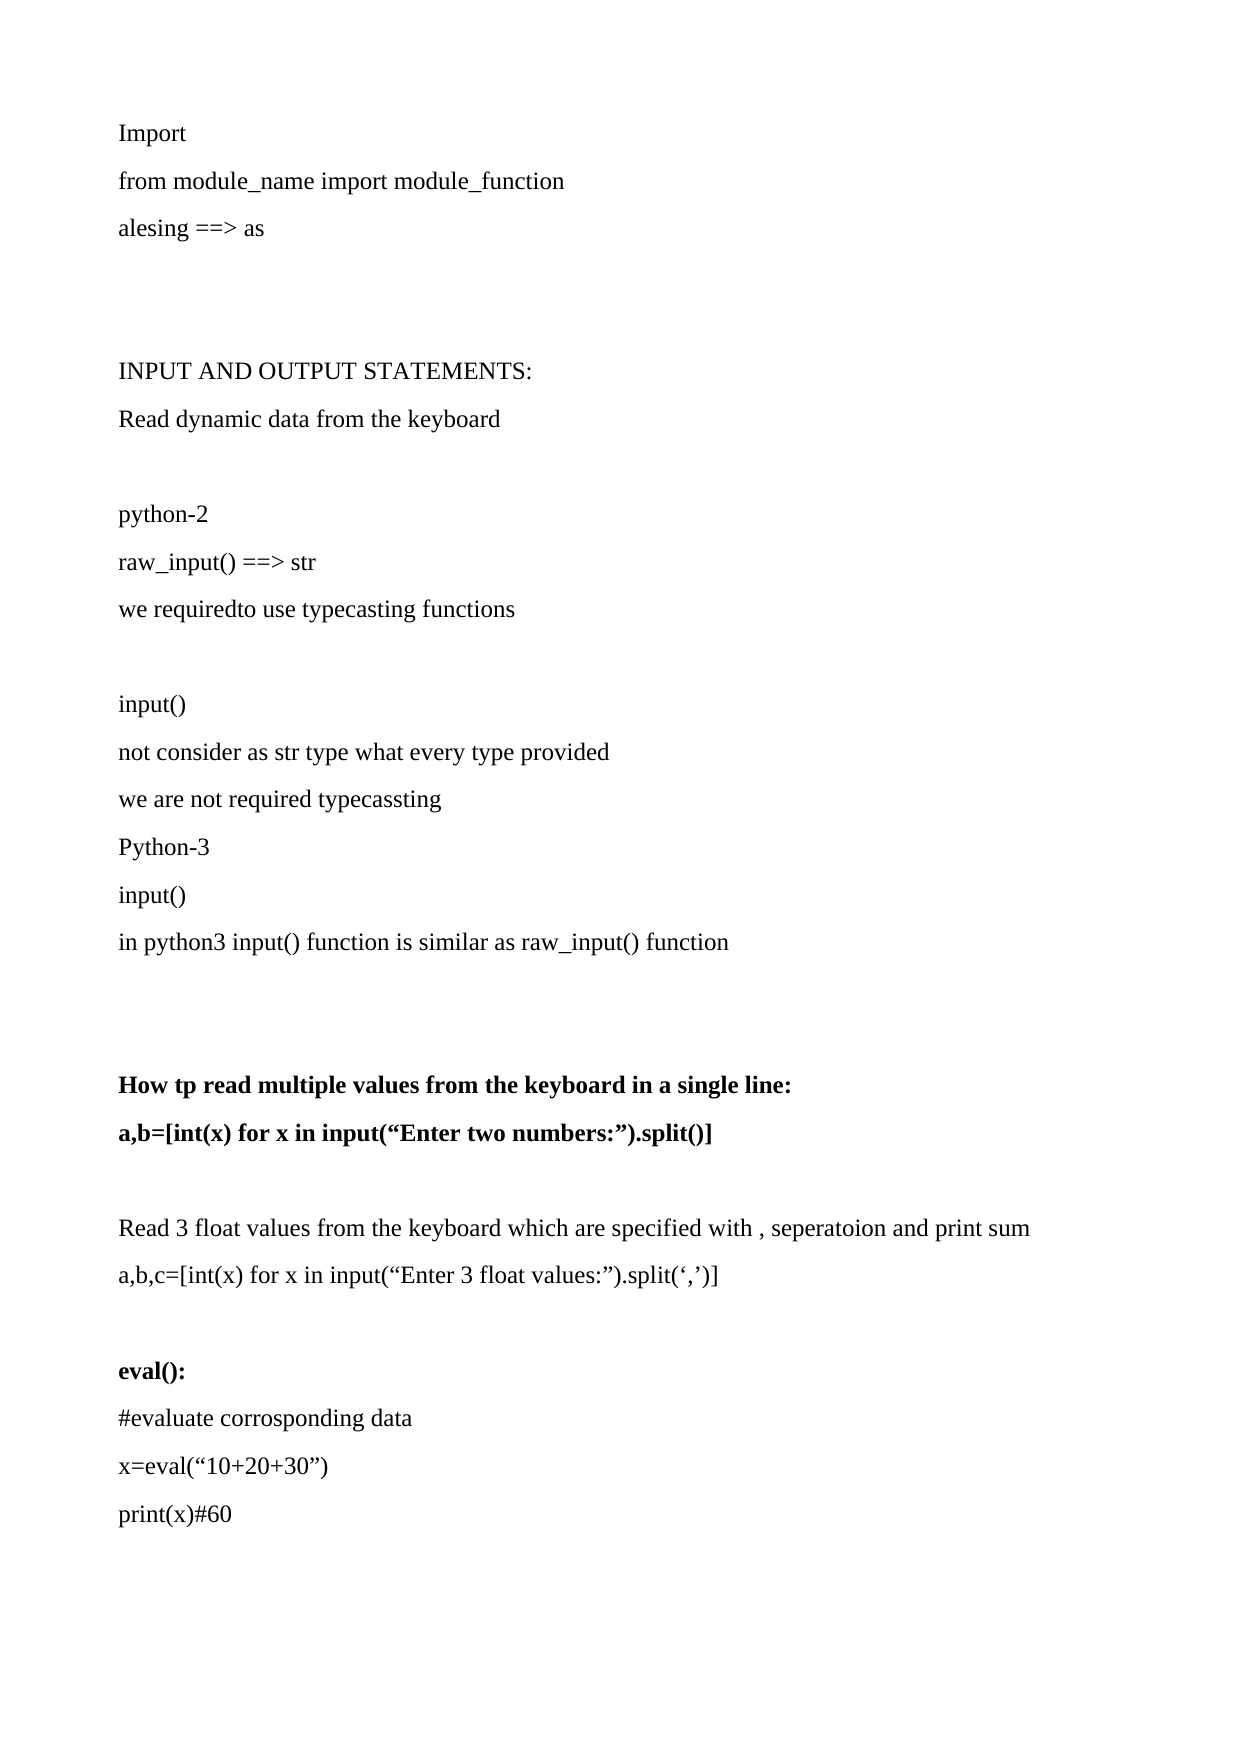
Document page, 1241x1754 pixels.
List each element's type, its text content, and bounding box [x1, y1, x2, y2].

text print(x)#60 [118, 1499, 1122, 1527]
text raw_input() ==> str [118, 547, 1122, 575]
text we are not required typecassting [118, 784, 1122, 813]
text Read dynamic data from the keyboard [118, 404, 1122, 432]
text INPUT AND OUTPUT STATEMENTS: [118, 356, 1122, 385]
text alesing ==> as [118, 213, 1122, 242]
text input() [118, 880, 1122, 908]
text How tp read multiple values from the keyboard in a single line: [118, 1070, 1122, 1099]
text Python-3 [118, 832, 1122, 861]
text from module_name import module_function [118, 166, 1122, 194]
text x=eval(“10+20+30”) [118, 1451, 1122, 1480]
text in python3 input() function is similar as raw_input() function [118, 927, 1122, 956]
text not consider as str type what every type provided [118, 737, 1122, 766]
text a,b=[int(x) for x in input(“Enter two numbers:”).split()] [118, 1118, 1122, 1147]
text we requiredto use typecasting functions [118, 594, 1122, 623]
text python-2 [118, 499, 1122, 528]
text a,b,c=[int(x) for x in input(“Enter 3 float values:”).split(‘,’)] [118, 1261, 1122, 1289]
text eval(): [118, 1356, 1122, 1384]
text Import [118, 118, 1122, 147]
text #evaluate corrosponding data [118, 1403, 1122, 1432]
text Read 3 float values from the keyboard which are specified with , seperatoion and print sum [118, 1213, 1122, 1242]
text input() [118, 689, 1122, 718]
